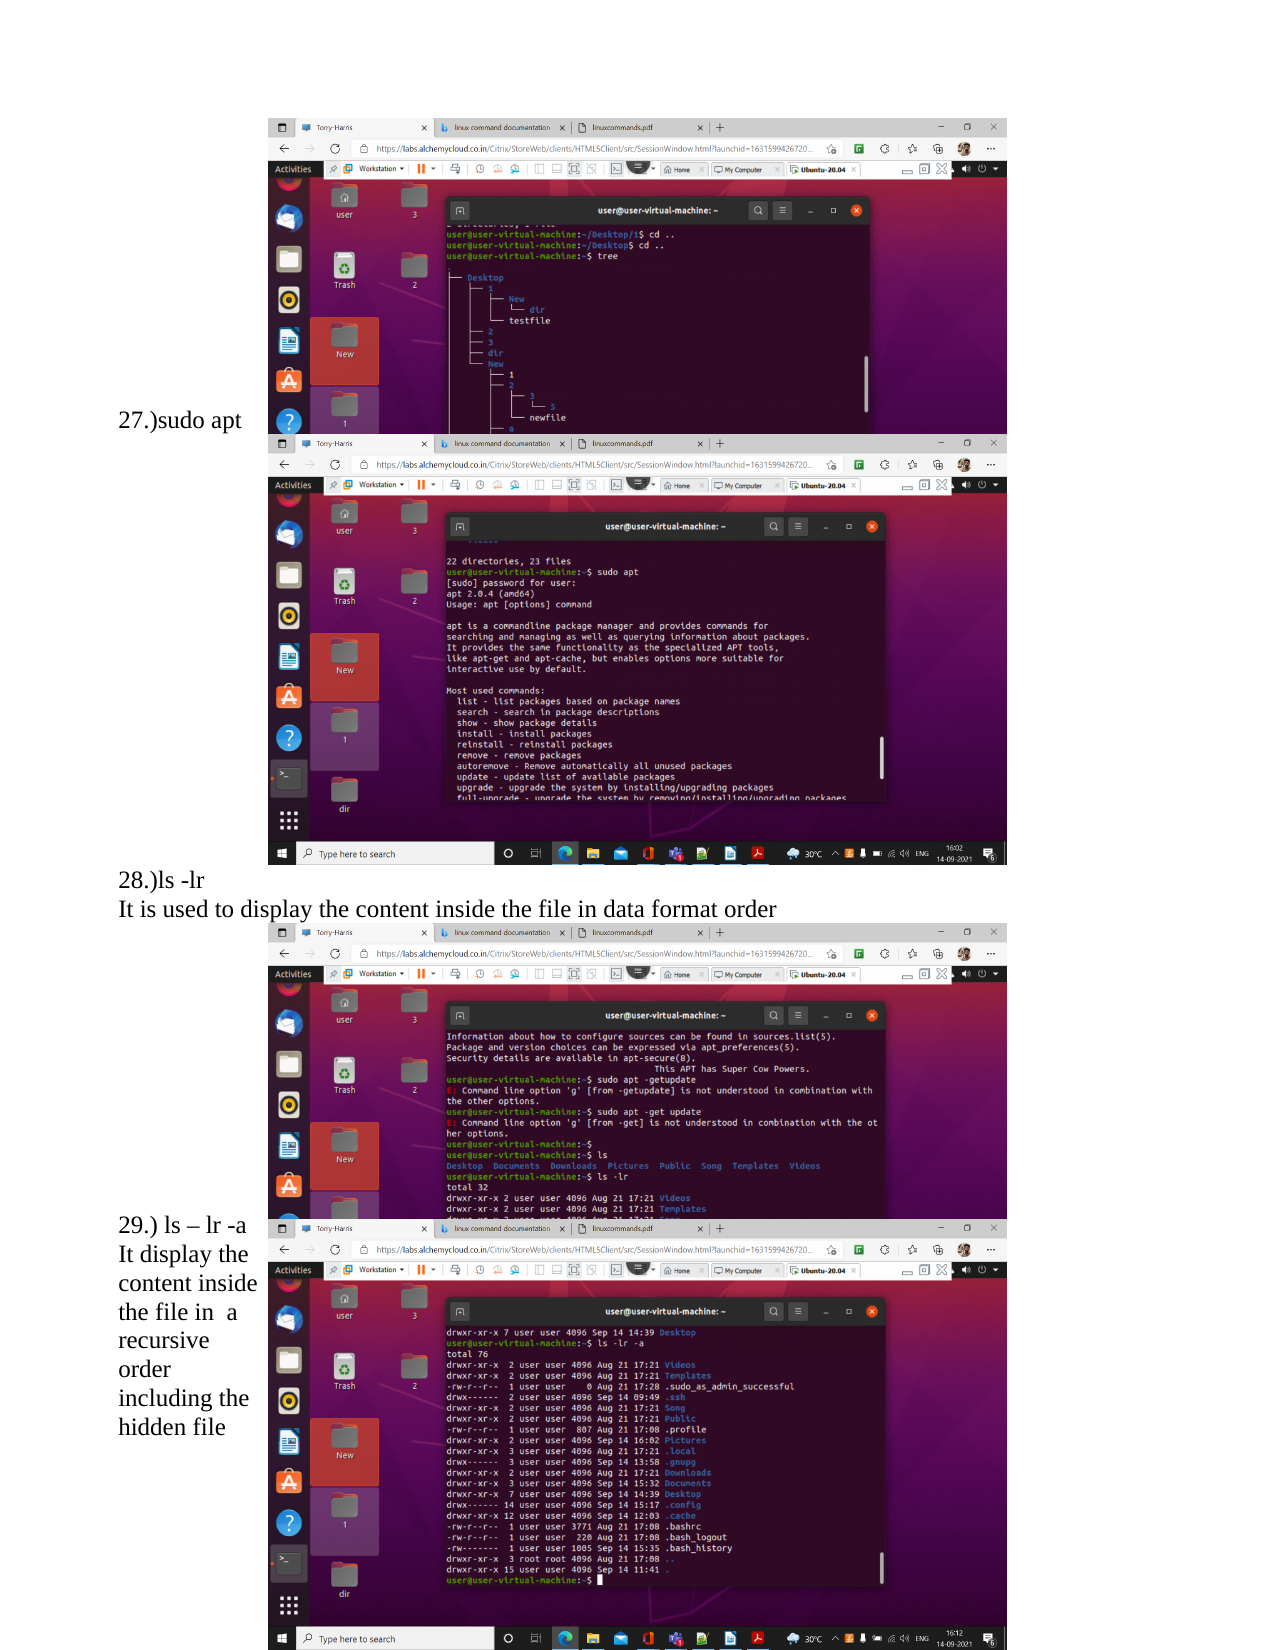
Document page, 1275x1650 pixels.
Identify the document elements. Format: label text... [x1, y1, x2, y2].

picture [268, 118, 1007, 865]
text 27.)sudo apt [118, 406, 268, 434]
text It display the content inside the file in a recursive order including the hidden file [118, 1239, 268, 1441]
text 29.) ls – lr -a [118, 1211, 268, 1239]
text [1007, 1239, 1157, 1441]
text [1007, 1211, 1157, 1239]
text It is used to display the content inside the file in data format order [118, 894, 1157, 923]
text 28.)ls -lr [118, 866, 1157, 894]
picture [268, 923, 1007, 1650]
text [1007, 406, 1157, 434]
